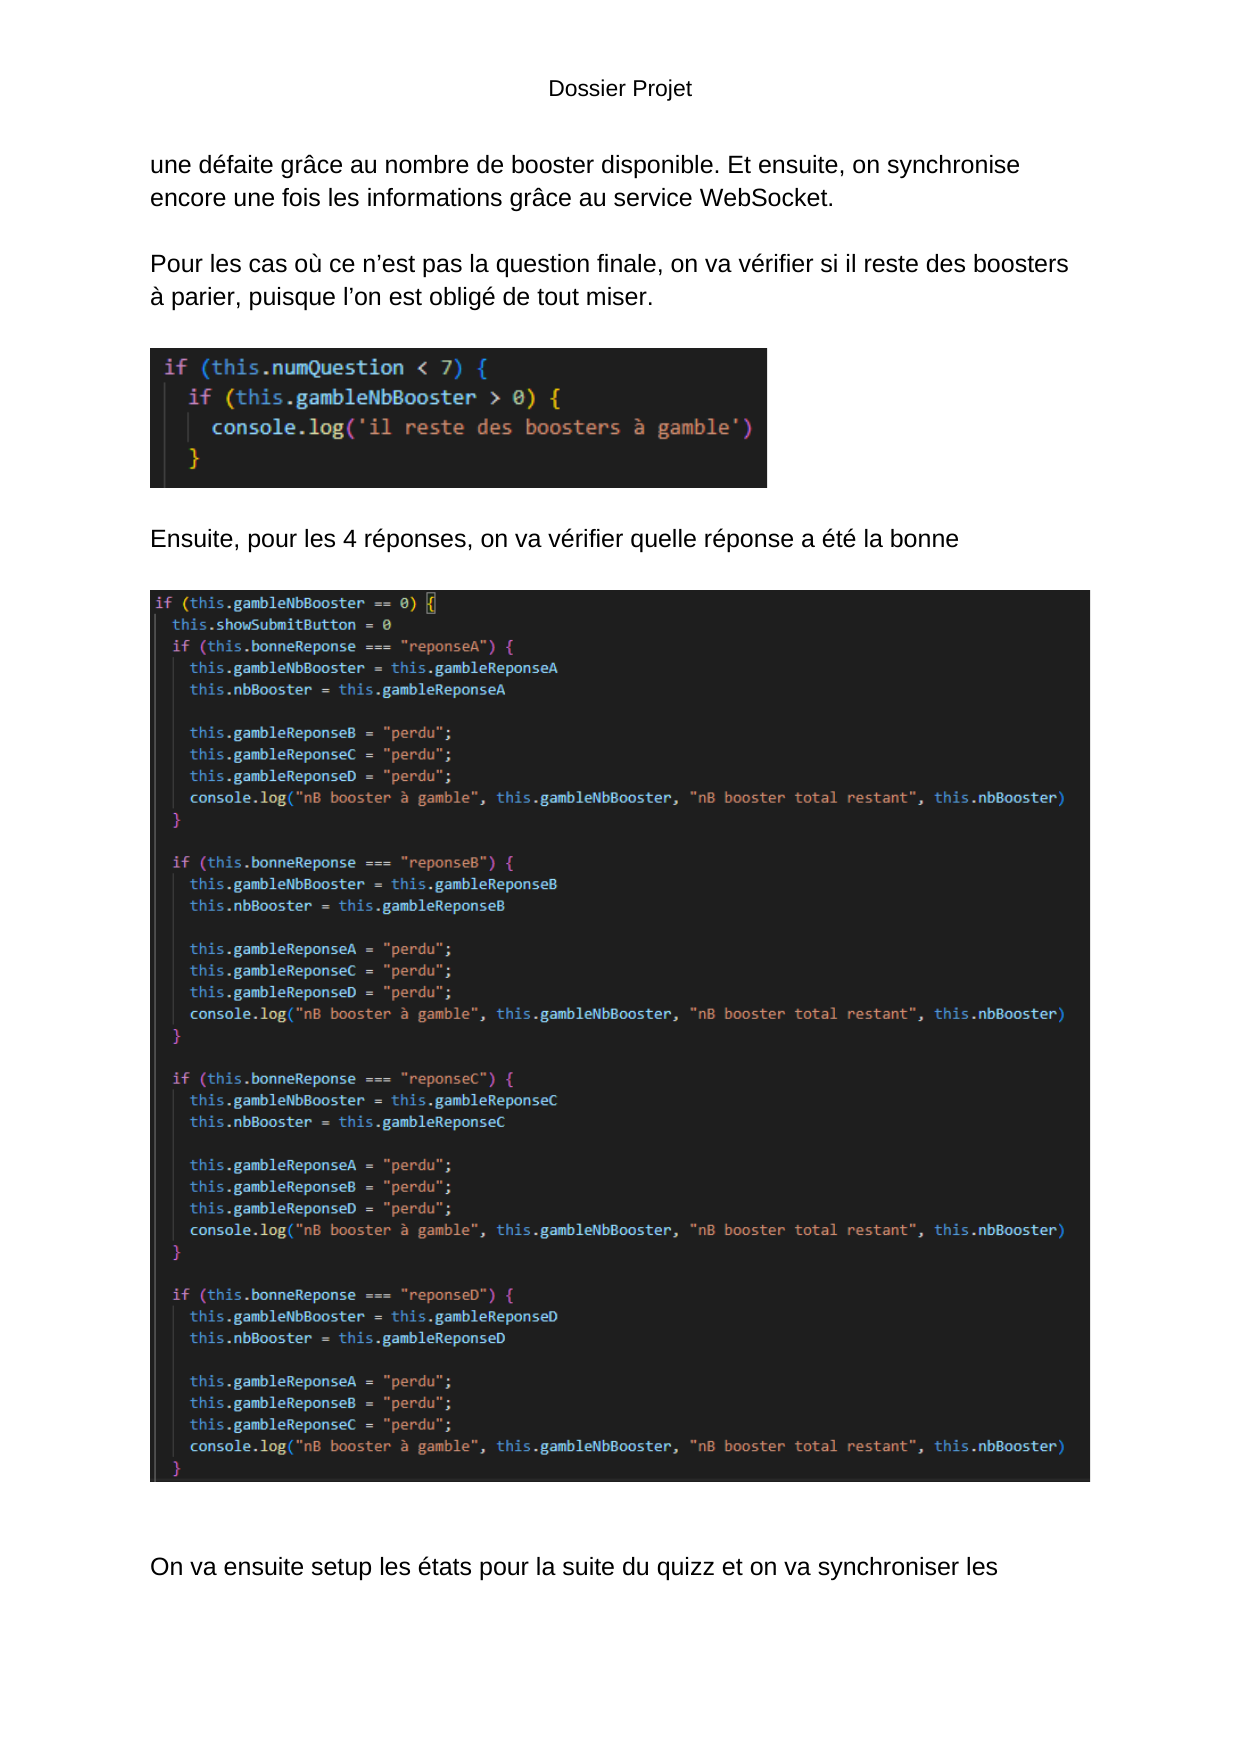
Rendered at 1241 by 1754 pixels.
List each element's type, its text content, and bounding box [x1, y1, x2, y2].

text Pour les cas où ce n’est pas la question finale, on va vérifier si il reste des boosters à parier, puisque l’on est obligé de tout miser. [150, 249, 1090, 311]
picture [150, 348, 768, 488]
text On va ensuite setup les états pour la suite du quizz et on va synchroniser les [150, 1552, 1090, 1580]
text une défaite grâce au nombre de booster disponible. Et ensuite, on synchronise encore une fois les informations grâce au service WebSocket. [150, 150, 1090, 212]
text Ensuite, pour les 4 réponses, on va vérifier quelle réponse a été la bonne [150, 524, 1090, 553]
picture [150, 590, 1091, 1482]
